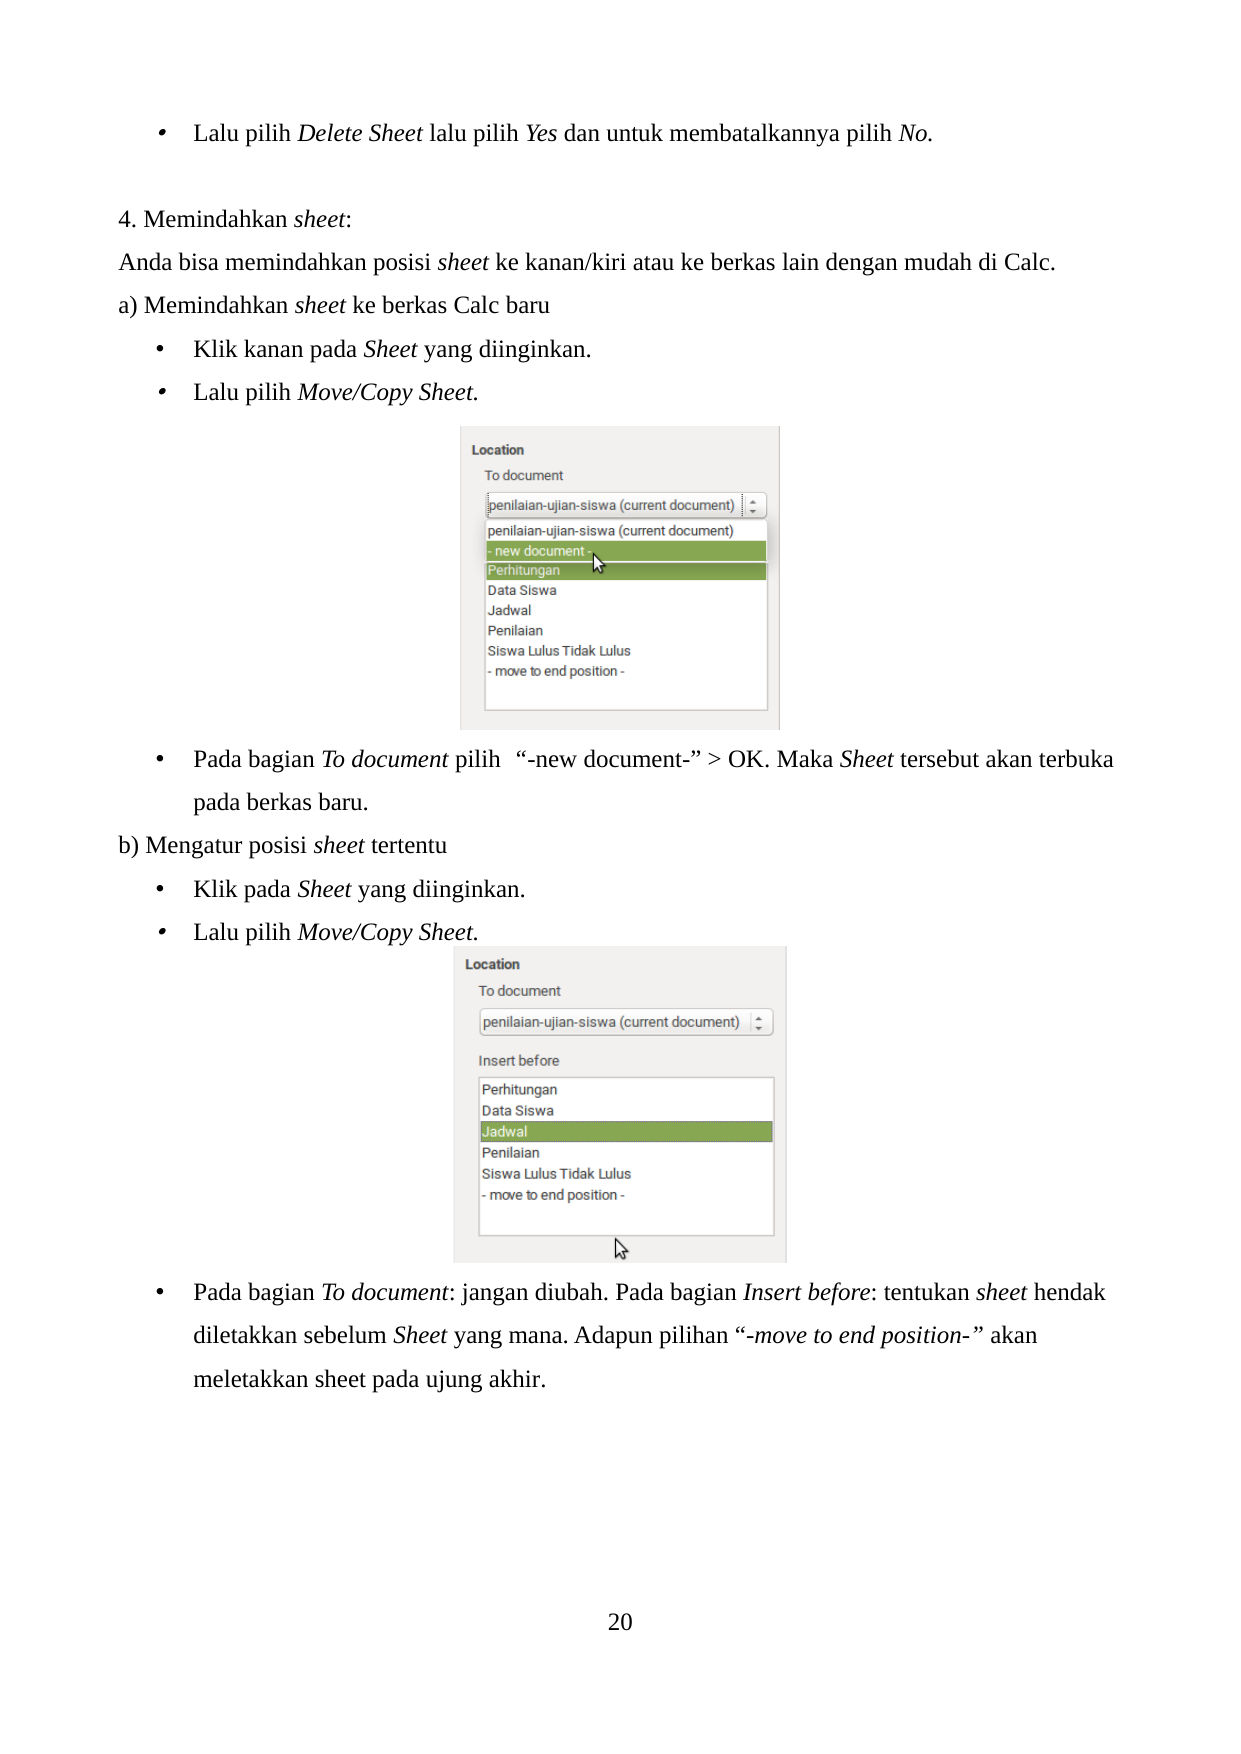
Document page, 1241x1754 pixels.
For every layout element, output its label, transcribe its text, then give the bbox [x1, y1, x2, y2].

list Pada bagian To document pilih “-new document-” > OK. Maka Sheet tersebut akan terbuka pada berkas baru. [156, 420, 1122, 816]
text a) Memindahkan sheet ke berkas Calc baru [118, 291, 1122, 319]
list Lalu pilih Move/Copy Sheet. [156, 917, 1122, 946]
list Lalu pilih Move/Copy Sheet. [156, 377, 1122, 406]
list Klik pada Sheet yang diinginkan. [156, 874, 1122, 902]
text Anda bisa memindahkan posisi sheet ke kanan/kiri atau ke berkas lain dengan mudah di Calc. [118, 247, 1122, 276]
text b) Mengatur posisi sheet tertentu [118, 831, 1122, 859]
list Lalu pilih Delete Sheet lalu pilih Yes dan untuk membatalkannya pilih No. [156, 118, 1122, 147]
list Pada bagian To document: jangan diubah. Pada bagian Insert before: tentukan sheet hendak diletakkan sebelum Sheet yang mana. Adapun pilihan “-move to end position-” akan meletakkan sheet pada ujung akhir. [156, 960, 1122, 1392]
list Klik kanan pada Sheet yang diinginkan. [156, 334, 1122, 362]
picture [460, 426, 780, 730]
text 4. Memindahkan sheet: [118, 204, 1122, 233]
picture [453, 946, 787, 1263]
